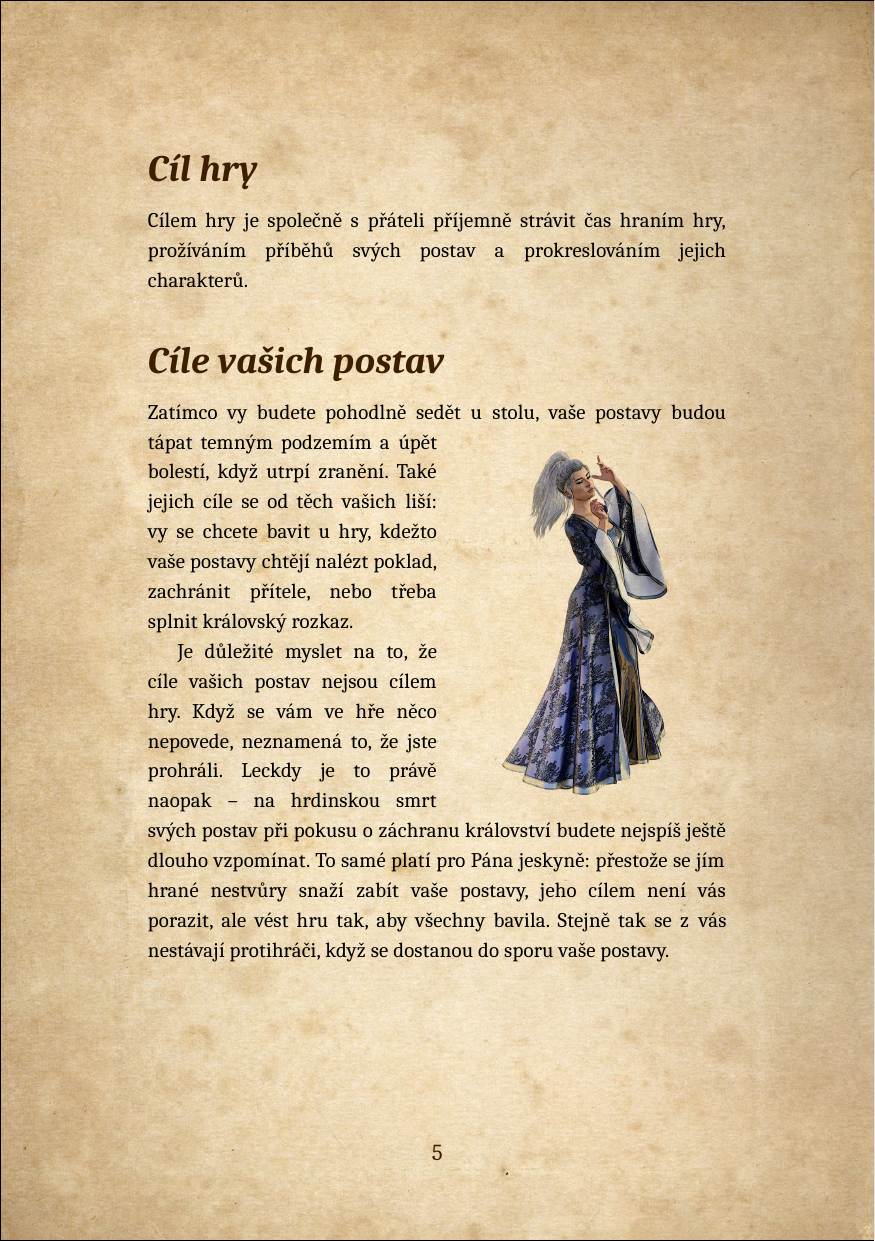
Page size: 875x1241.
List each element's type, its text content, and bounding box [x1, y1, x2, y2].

subtitle Cíle vašich postav [148, 339, 726, 383]
picture [1, 1, 874, 1240]
text Zatímco vy budete pohodlně sedět u⁠ stolu, vaše postavy budou tápat temným podzemím a⁠ úpět bolestí, když utrpí zranění. Také jejich cíle se od těch vašich liší: vy se chcete bavit u⁠ hry, kdežto vaše postavy chtějí nalézt poklad, zachránit přítele, nebo třeba splnit královský rozkaz. Je důležité myslet na to, že cíle vašich postav nejsou cílem hry. Když se vám ve hře něco nepovede, neznamená to, že jste prohráli. Leckdy je to právě naopak – na hrdinskou smrt svých postav při pokusu o⁠ záchranu království budete nejspíš ještě dlouho vzpomínat. To samé platí pro Pána jeskyně: přestože se jím hrané nestvůry snaží zabít vaše postavy, jeho cílem není vás porazit, ale vést hru tak, aby všechny bavila. Stejně tak se z⁠ vás nestávají protihráči, když se dostanou do sporu vaše postavy. [148, 400, 726, 962]
subtitle Cíl hry [148, 148, 726, 191]
text Cílem hry je společně s⁠ přáteli příjemně strávit čas hraním hry, prožíváním příběhů svých postav a⁠ prokreslováním jejich charakterů. [148, 208, 726, 292]
